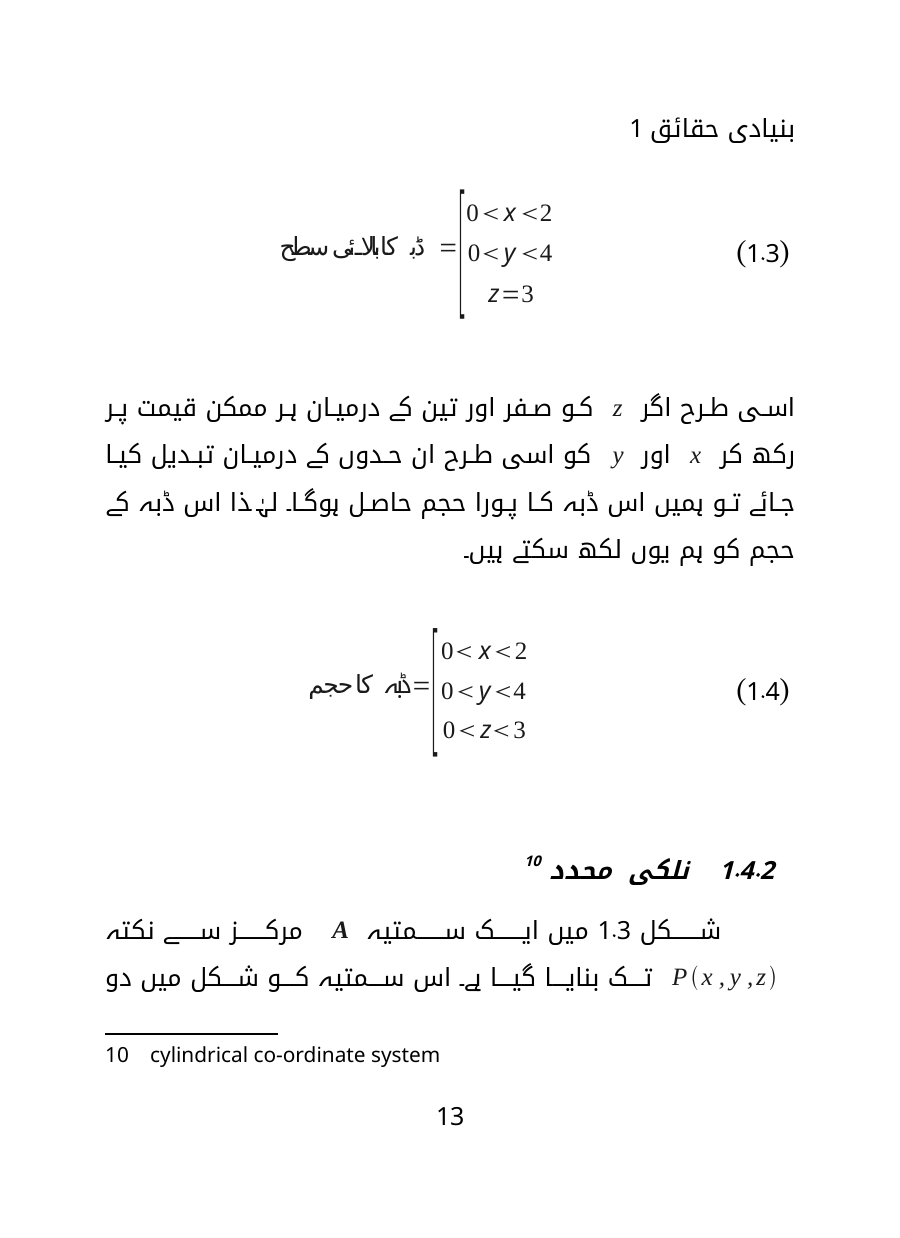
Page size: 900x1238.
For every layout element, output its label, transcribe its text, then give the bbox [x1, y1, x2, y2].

subtitle نلکی محدد [105, 847, 718, 894]
text شکل 1.3 میں ایک سمتیہ مرکز سے نکتہ تک بنایا گیا ہے۔ اس سمتیہ کو شکل میں دو سمتیوں کی مدد سے ظاہر کیا گیا ہے۔ یعنی [105, 907, 795, 1002]
table_header (1.4) [718, 621, 795, 776]
text اسی طرح اگرکو صفر اور تین کے درمیان ہر ممکن قیمت پر رکھ کراورکو اسی طرح ان حدوں کے درمیان تبدیل کیا جائے تو ہمیں اس ڈبہ کا پورا حجم حاصل ہوگا۔ لہٰذا اس ڈبہ کے حجم کو ہم یوں لکھ سکتے ہیں۔ [105, 384, 795, 574]
table_header [105, 182, 718, 338]
table_header [105, 621, 718, 776]
list cylindrical co-ordinate system [105, 1040, 795, 1068]
table_header (1.3) [718, 182, 795, 338]
